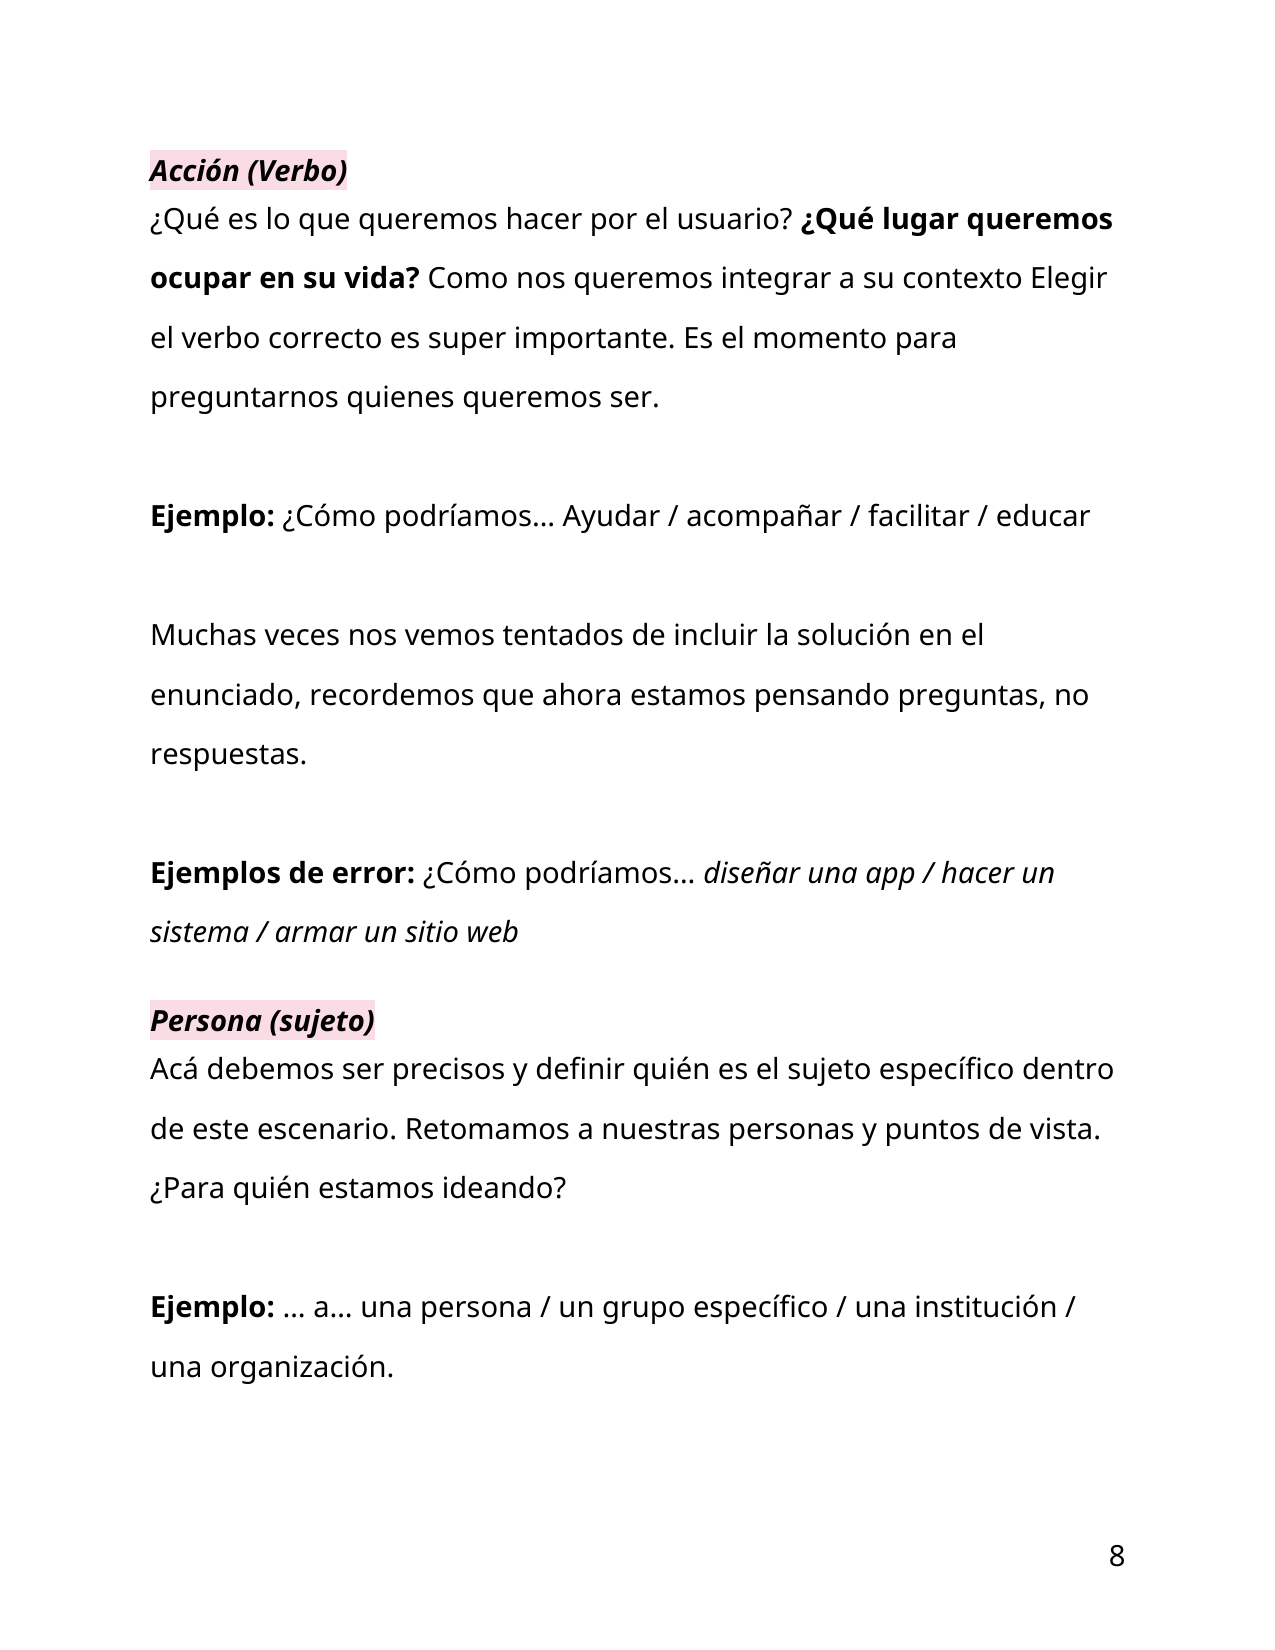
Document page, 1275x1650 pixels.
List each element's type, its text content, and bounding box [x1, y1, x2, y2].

text Ejemplo: ¿Cómo podríamos… Ayudar / acompañar / facilitar / educar [150, 495, 1125, 535]
text Ejemplos de error: ¿Cómo podríamos… diseñar una app / hacer un sistema / armar un sitio web [150, 852, 1125, 951]
text Ejemplo: … a… una persona / un grupo específico / una institución / una organización. [150, 1286, 1125, 1386]
text ¿Qué es lo que queremos hacer por el usuario? ¿Qué lugar queremos ocupar en su vida? Como nos queremos integrar a su contexto Elegir el verbo correcto es super importante. Es el momento para preguntarnos quienes queremos ser. [150, 198, 1125, 416]
text Acá debemos ser precisos y definir quién es el sujeto específico dentro de este escenario. Retomamos a nuestras personas y puntos de vista. ¿Para quién estamos ideando? [150, 1048, 1125, 1207]
subtitle Acción (Verbo) [347, 150, 1125, 190]
text Muchas veces nos vemos tentados de incluir la solución en el enunciado, recordemos que ahora estamos pensando preguntas, no respuestas. [150, 614, 1125, 773]
subtitle Persona (sujeto) [375, 1000, 1125, 1040]
